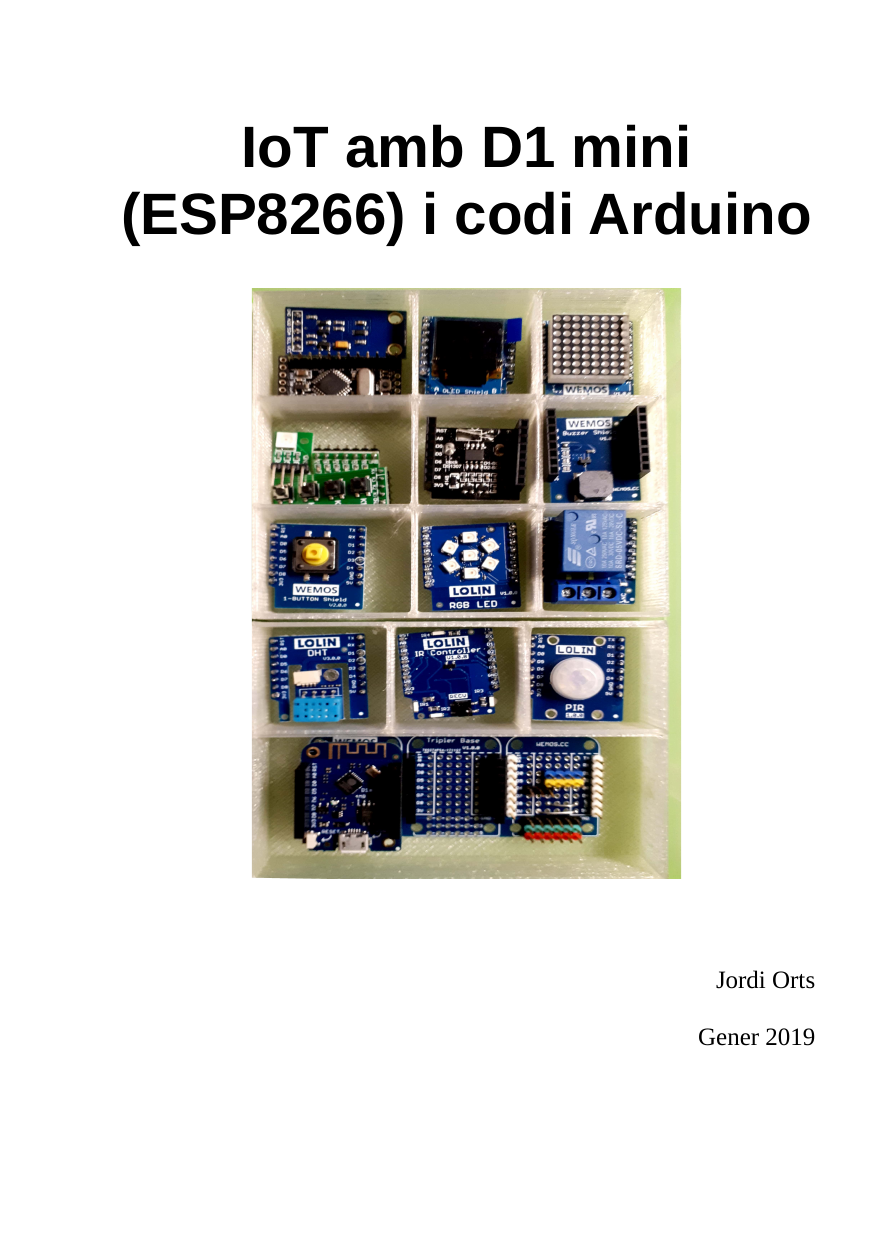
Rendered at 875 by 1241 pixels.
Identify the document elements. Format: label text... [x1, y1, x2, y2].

title IoT amb D1 mini (ESP8266) i codi Arduino [118, 113, 815, 247]
text Gener 2019 [118, 1022, 815, 1051]
text Jordi Orts [118, 965, 815, 994]
picture [251, 288, 682, 879]
